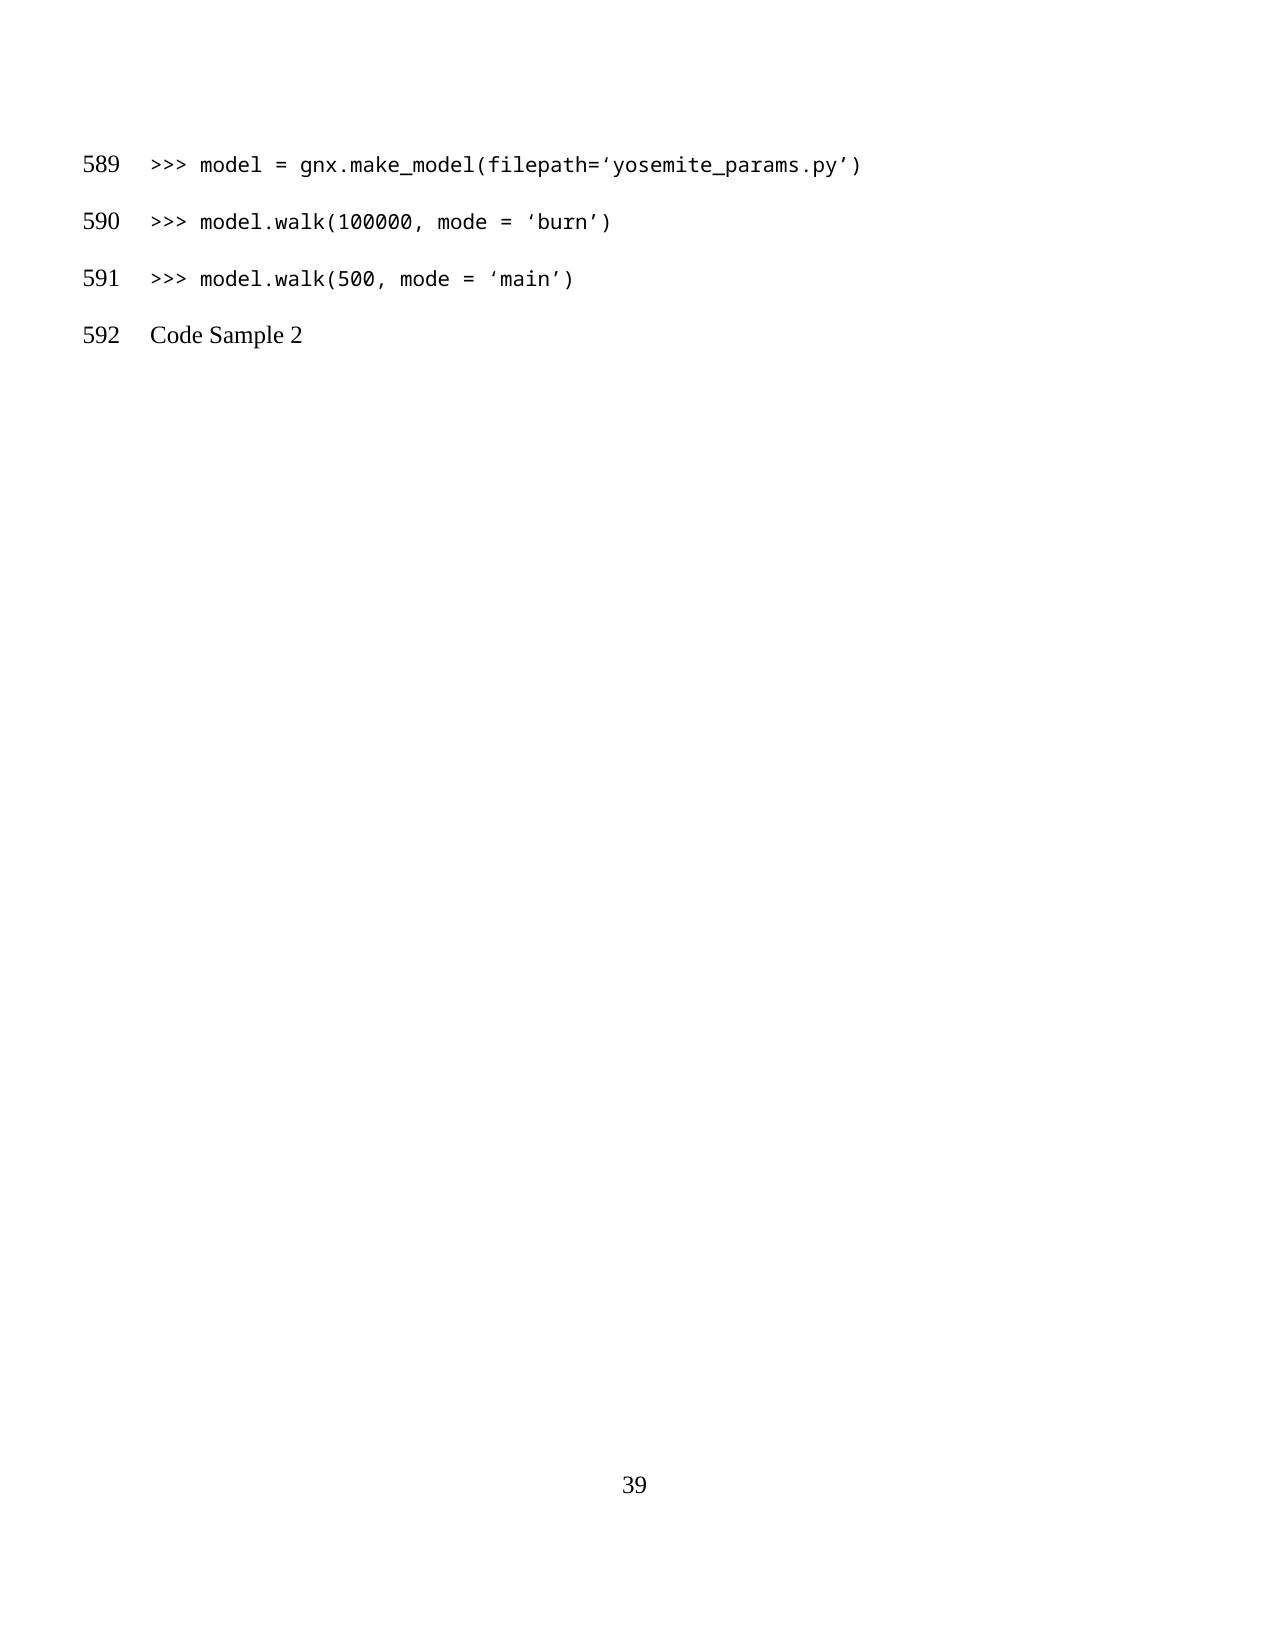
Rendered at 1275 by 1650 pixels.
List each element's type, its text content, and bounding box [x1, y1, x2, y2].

text >>> model = gnx.make_model(filepath=‘yosemite_params.py’) [150, 150, 1125, 178]
text >>> model.walk(100000, mode = ‘burn’) [150, 207, 1125, 235]
text Code Sample 2 [150, 321, 1125, 349]
text >>> model.walk(500, mode = ‘main’) [150, 264, 1125, 292]
